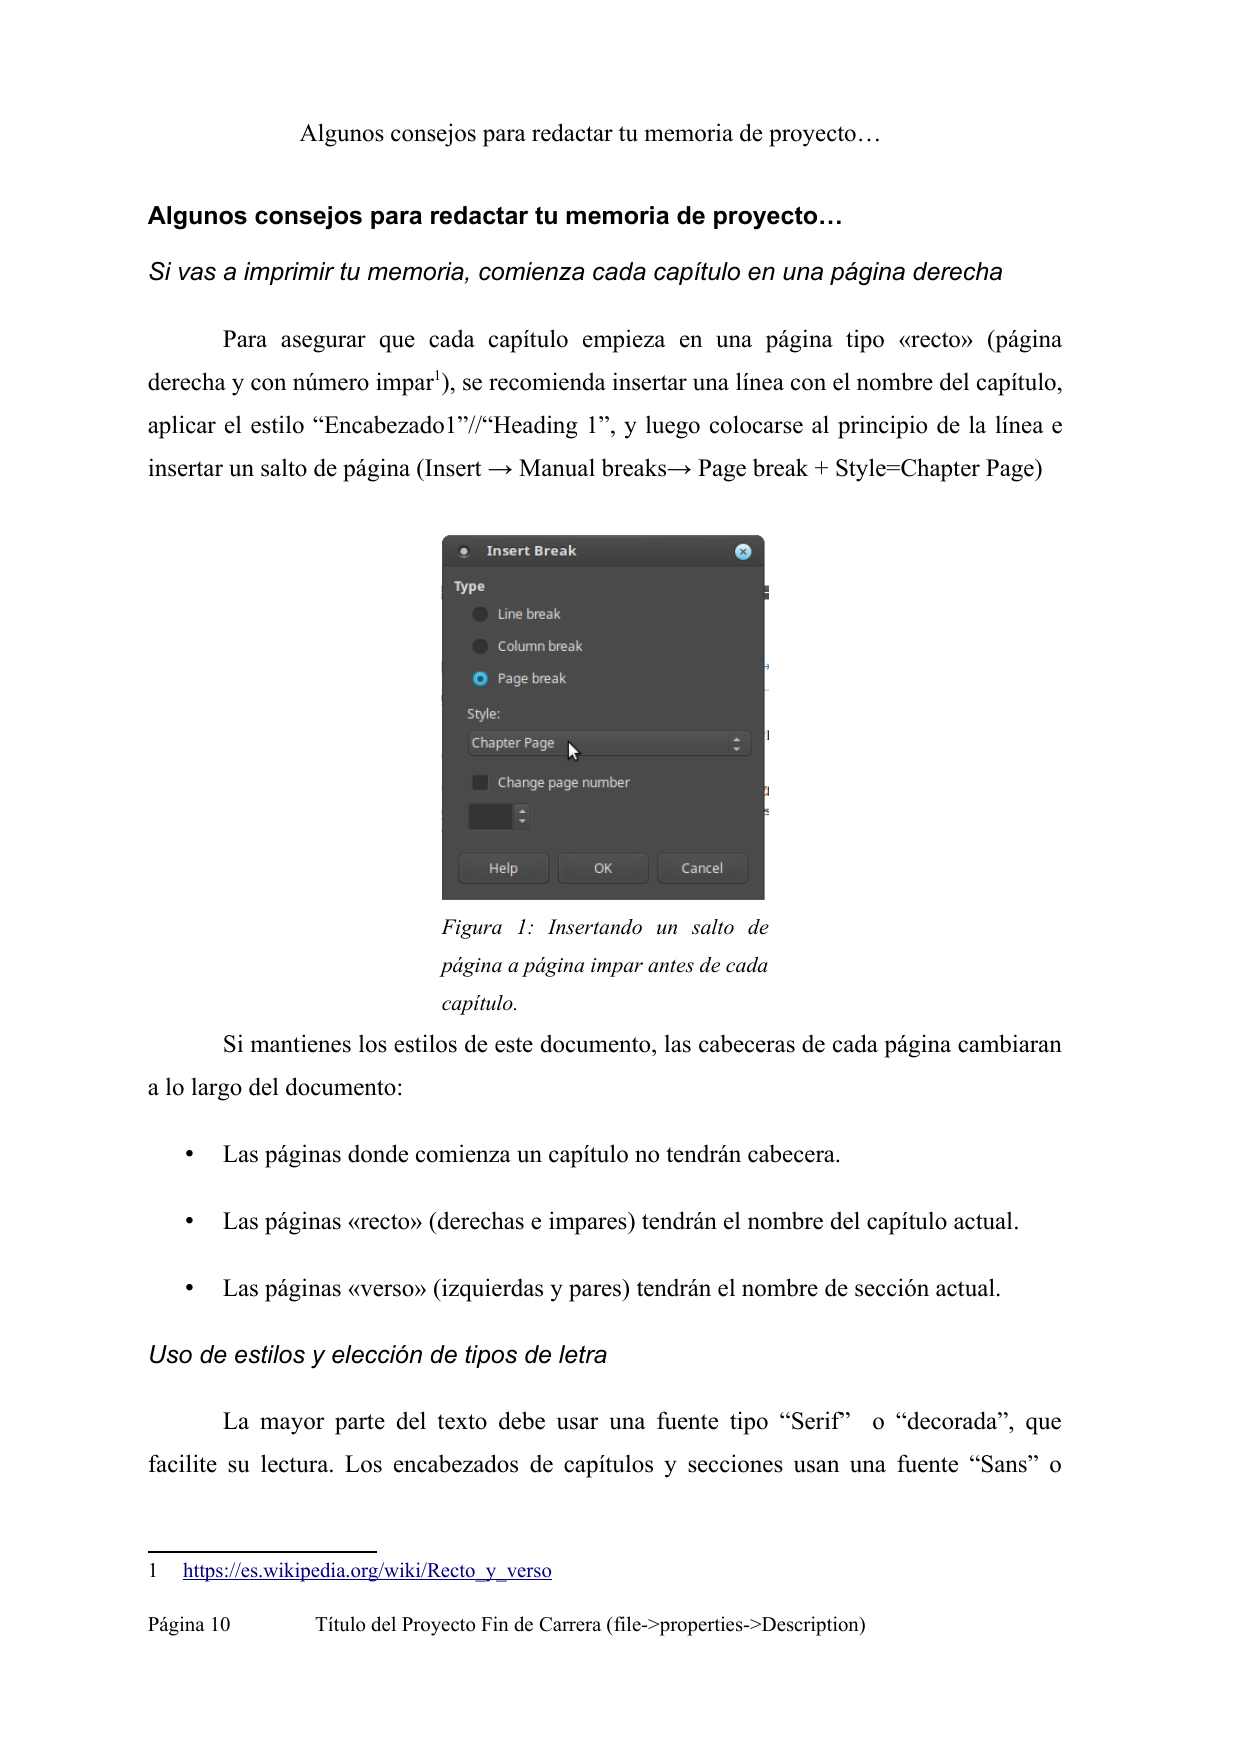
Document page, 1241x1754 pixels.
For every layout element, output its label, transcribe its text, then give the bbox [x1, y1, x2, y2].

subtitle Uso de estilos y elección de tipos de letra [148, 1339, 1063, 1368]
picture [441, 532, 769, 902]
text Si mantienes los estilos de este documento, las cabeceras de cada página cambiaran a lo largo del documento: [148, 520, 1063, 1101]
list Las páginas «verso» (izquierdas y pares) tendrán el nombre de sección actual. [185, 1273, 1063, 1302]
subtitle Algunos consejos para redactar tu memoria de proyecto… [148, 201, 1063, 230]
subtitle Si vas a imprimir tu memoria, comienza cada capítulo en una página derecha [148, 257, 1063, 286]
text Figura 1: Insertando un salto de página a página impar antes de cada capítulo. [442, 902, 769, 1015]
text https://es.wikipedia.org/wiki/Recto_y_verso [148, 1558, 1063, 1582]
list Las páginas «recto» (derechas e impares) tendrán el nombre del capítulo actual. [185, 1206, 1063, 1235]
list Las páginas donde comienza un capítulo no tendrán cabecera. [185, 1139, 1063, 1168]
text Para asegurar que cada capítulo empieza en una página tipo «recto» (página derecha y con número impar), se recomienda insertar una línea con el nombre del capítulo, aplicar el estilo “Encabezado1”//“Heading 1”, y luego colocarse al principio de la línea e insertar un salto de página (Insert → Manual breaks→ Page break + Style=Chapter Page) [148, 324, 1063, 482]
text La mayor parte del texto debe usar una fuente tipo “Serif” o “decorada”, que facilite su lectura. Los encabezados de capítulos y secciones usan una fuente “Sans” o [148, 1406, 1063, 1478]
